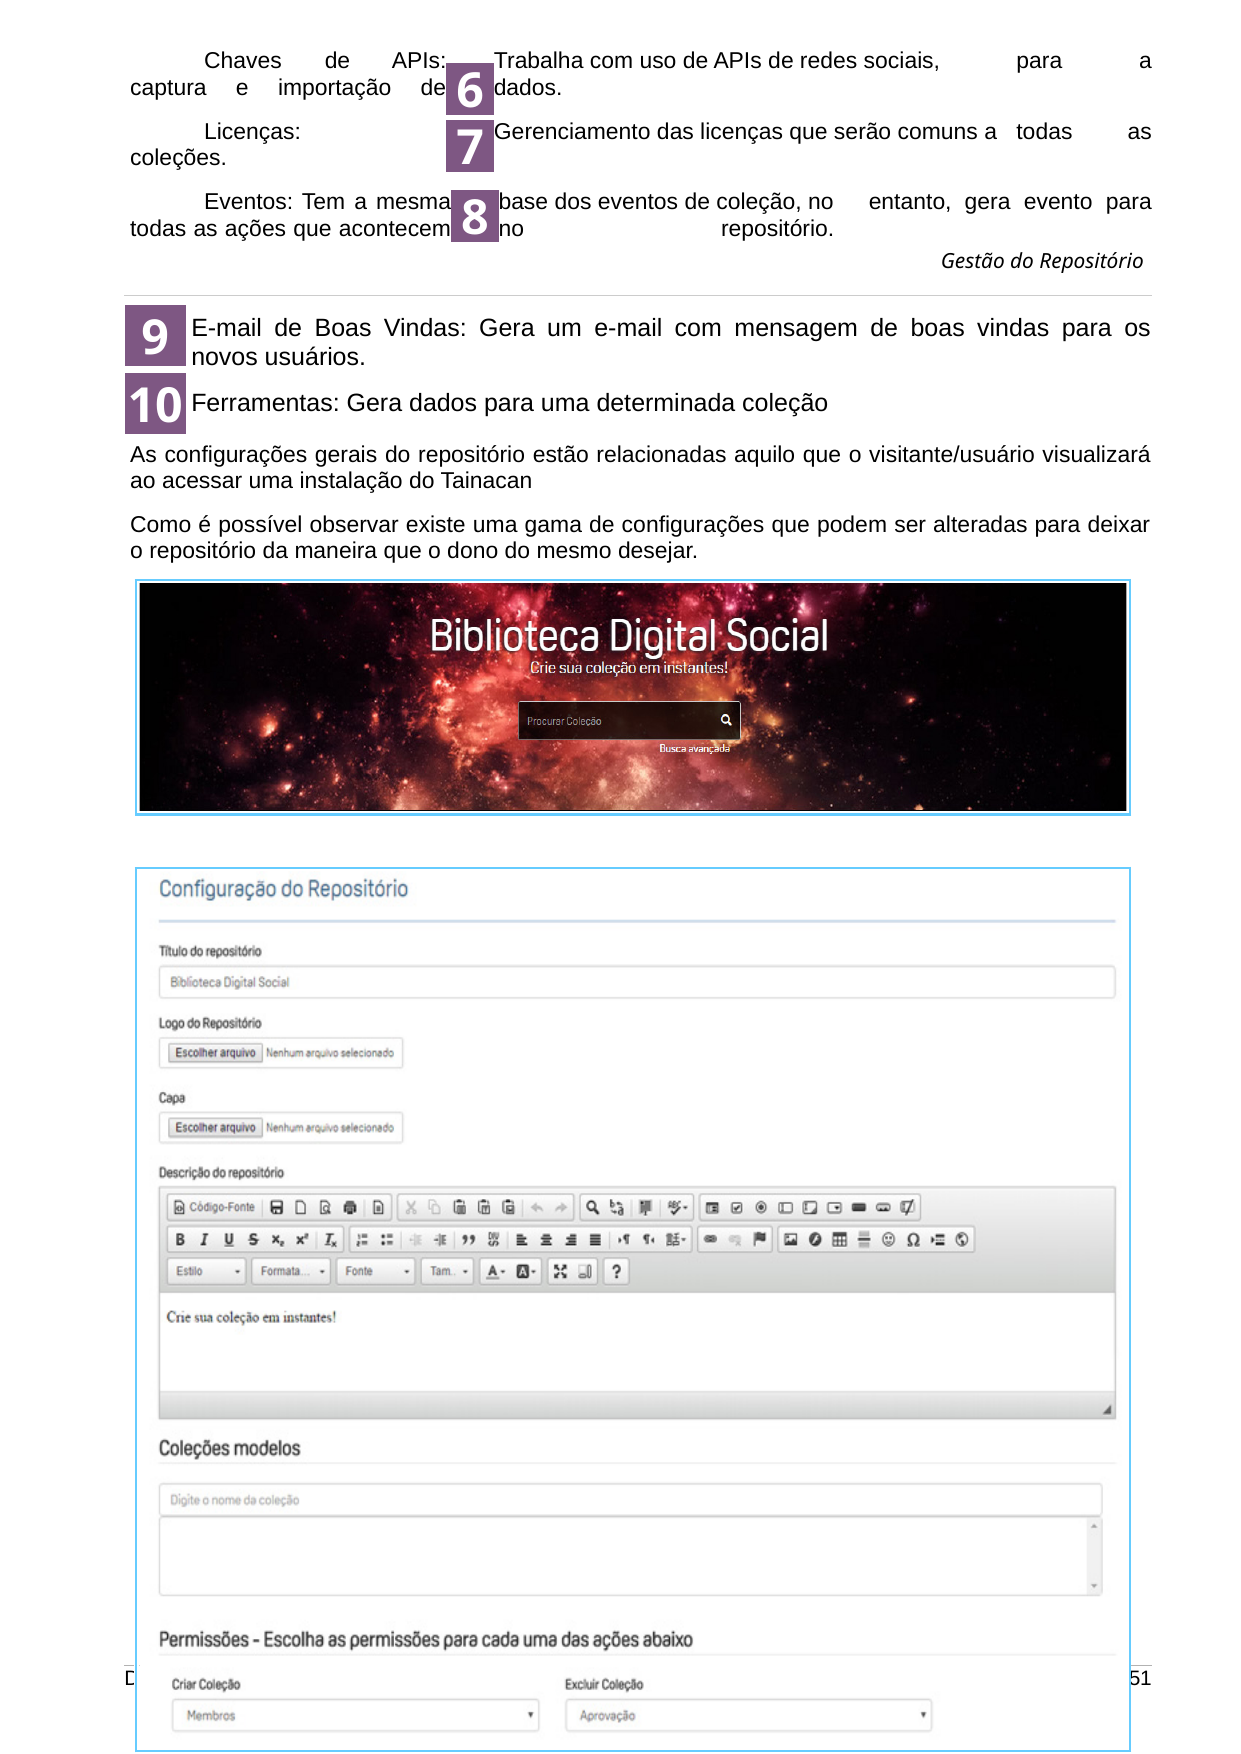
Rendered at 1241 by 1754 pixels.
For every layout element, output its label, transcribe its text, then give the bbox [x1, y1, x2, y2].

text Ferramentas: Gera dados para uma determinada coleção [186, 388, 1152, 417]
text Eventos: Tem a mesma base dos eventos de coleção, no entanto, gera evento para todas as ações que acontecem no repositório. [130, 188, 1152, 241]
picture [139, 871, 1127, 1748]
picture [139, 583, 1127, 811]
text Licenças: Gerenciamento das licenças que serão comuns a todas as coleções. [130, 118, 1152, 170]
text Chaves de APIs: Trabalha com uso de APIs de redes sociais, para a captura e importação de dados. [130, 47, 1152, 100]
table_header Gestão do Repositório [124, 241, 1152, 295]
text As configurações gerais do repositório estão relacionadas aquilo que o visitante/usuário visualizará ao acessar uma instalação do Tainacan [130, 441, 1152, 493]
text E-mail de Boas Vindas: Gera um e-mail com mensagem de boas vindas para os novos usuários. [130, 313, 1152, 371]
text Como é possível observar existe uma gama de configurações que podem ser alteradas para deixar o repositório da maneira que o dono do mesmo desejar. [130, 511, 1152, 564]
